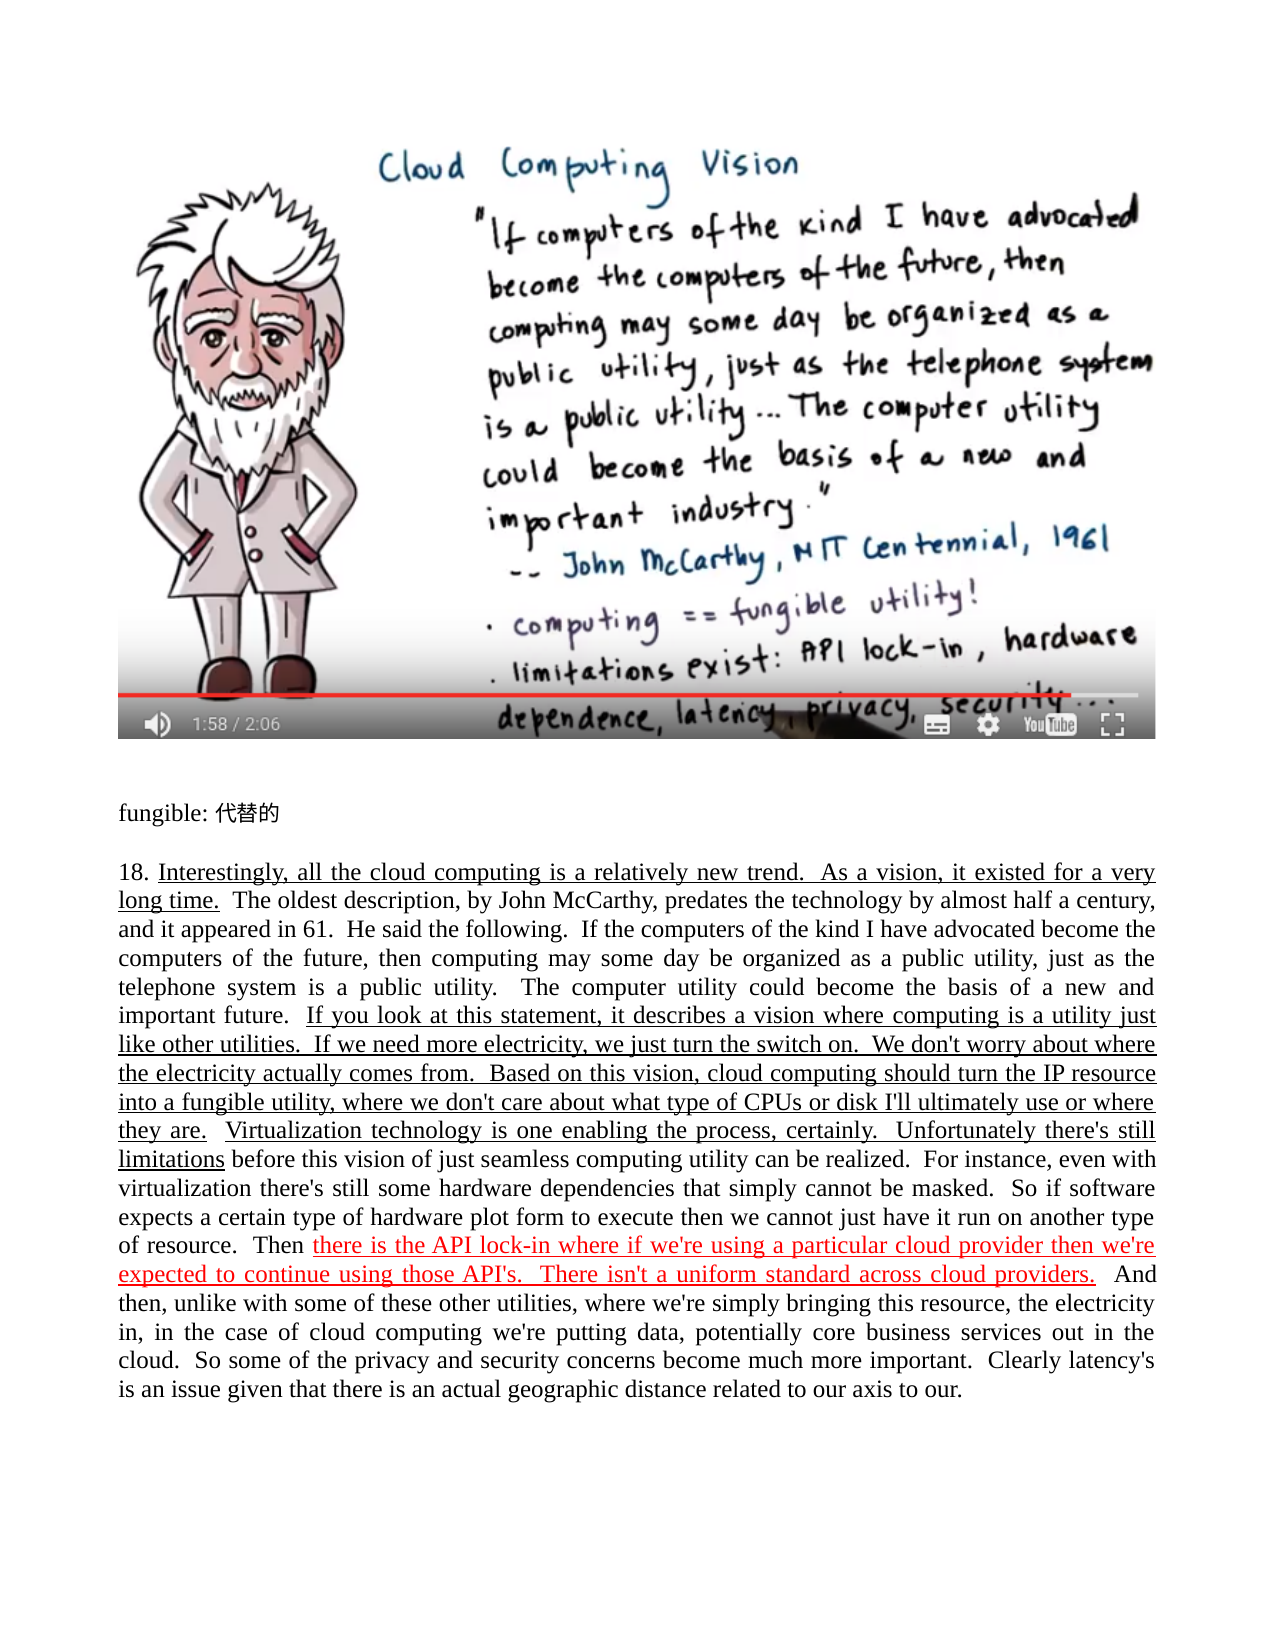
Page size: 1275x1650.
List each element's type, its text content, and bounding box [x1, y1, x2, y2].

text the electricity actually comes from. Based on this vision, cloud computing should turn the IP resource [118, 1056, 1157, 1083]
picture [118, 146, 1157, 739]
text fungible: 代替的 [118, 796, 1157, 828]
text 18. Interestingly, all the cloud computing is a relatively new trend. As a vision, it existed for a very long time. The oldest description, by John McCarthy, predates the technology by almost half a century, and it appeared in 61. He said the following. If the computers of the kind I have advocated become the computers of the future, then computing may some day be organized as a public utility, just as the telephone system is a public utility. The computer utility could become the basis of a new and important future. If you look at this statement, it describes a vision where computing is a utility just like other utilities. If we need more electricity, we just turn the switch on. We don't worry about where [118, 857, 1157, 1054]
text into a fungible utility, where we don't care about what type of CPUs or disk I'll ultimately use or where they are. Virtualization technology is one enabling the process, certainly. Unfortunately there's still limitations before this vision of just seamless computing utility can be realized. For instance, even with virtualization there's still some hardware dependencies that simply cannot be masked. So if software expects a certain type of hardware plot form to execute then we cannot just have it run on another type of resource. Then there is the API lock-in where if we're using a particular cloud provider then we're expected to continue using those API's. There isn't a uniform standard across cloud providers. And then, unlike with some of these other utilities, where we're simply bringing this resource, the electricity in, in the case of cloud computing we're putting data, potentially core business services out in the cloud. So some of the privacy and security concerns become much more important. Clearly latency's is an issue given that there is an actual geographic distance related to our axis to our. [118, 1084, 1157, 1403]
